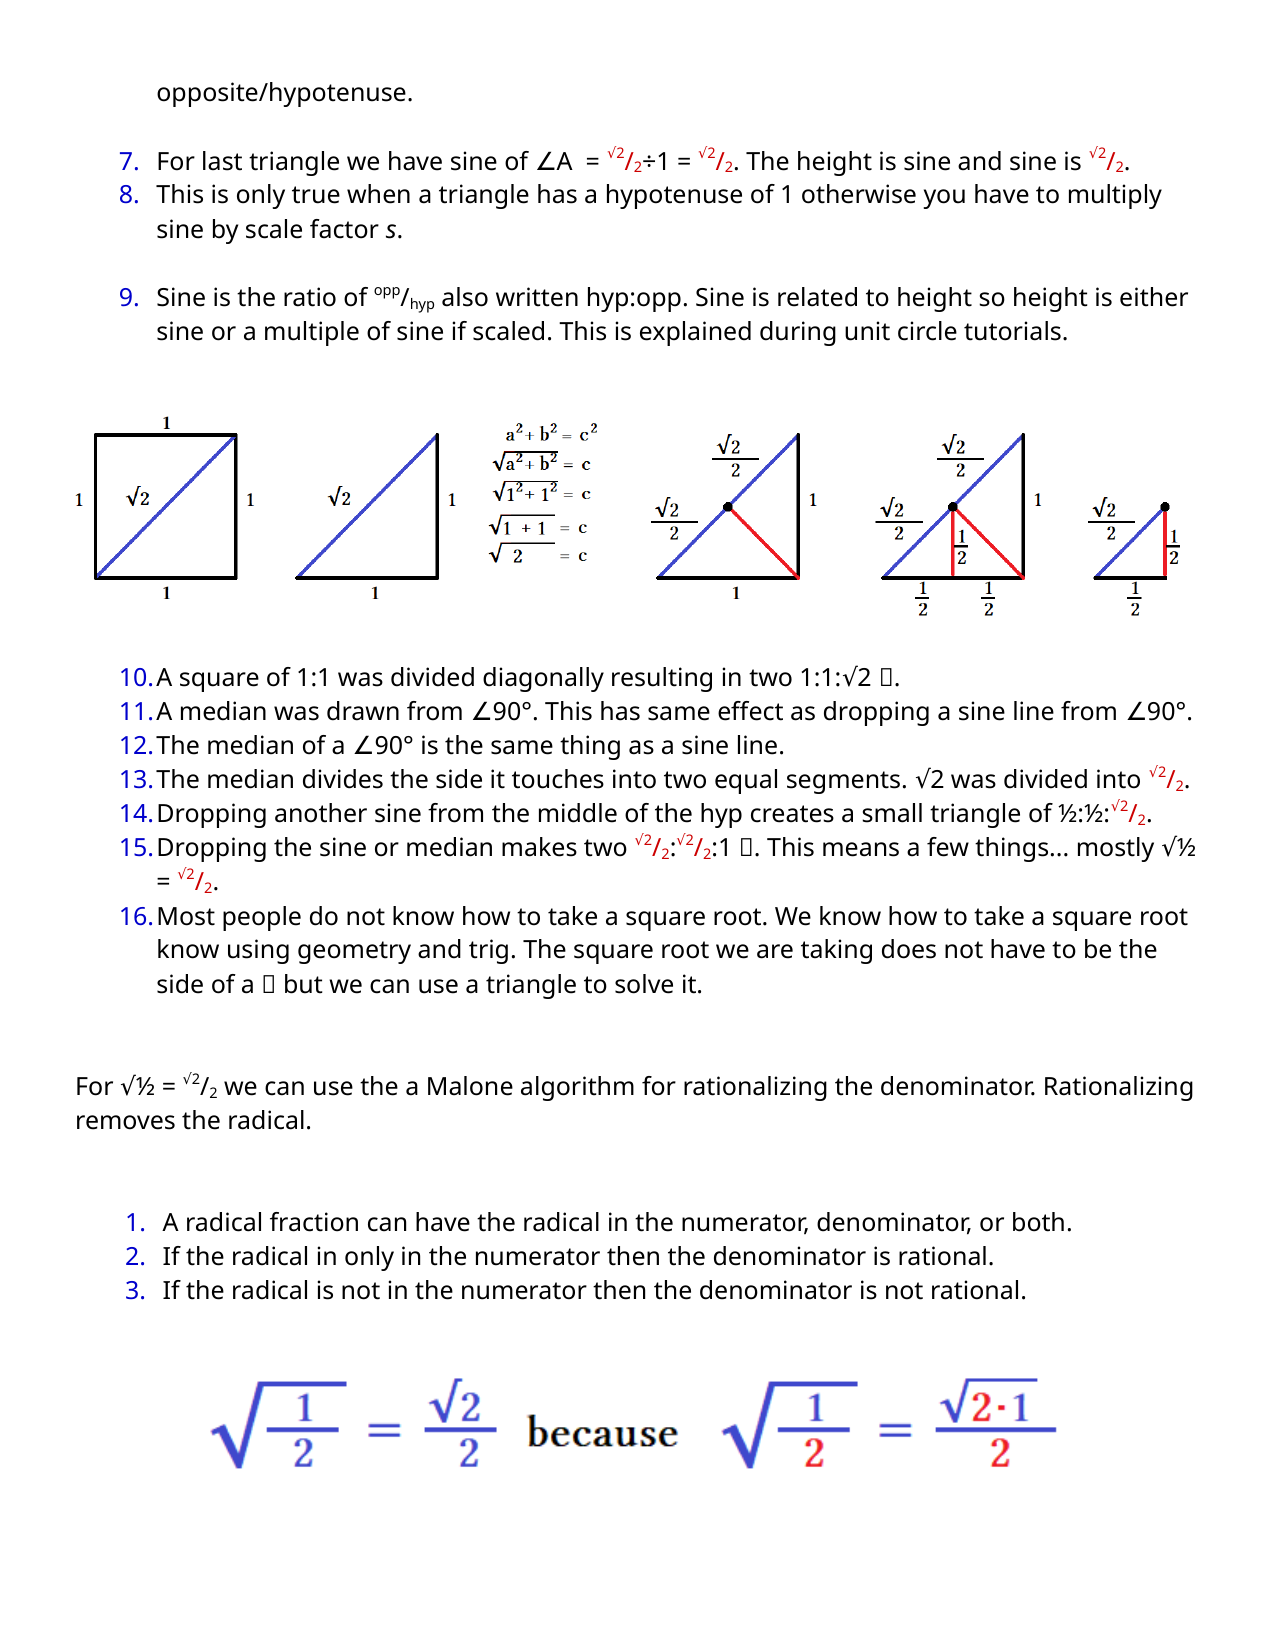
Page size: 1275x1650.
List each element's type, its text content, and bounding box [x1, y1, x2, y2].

list Most people do not know how to take a square root. We know how to take a square root know using geometry and trig. The square root we are taking does not have to be the side of a  but we can use a triangle to solve it. [119, 898, 1200, 1000]
text For √½ = √2/2 we can use the a Malone algorithm for rationalizing the denominator. Rationalizing removes the radical. [75, 1068, 1200, 1137]
list Dropping the sine or median makes two √2/2:√2/2:1 . This means a few things... mostly √½ = √2/2. [119, 830, 1200, 898]
list A square of 1:1 was divided diagonally resulting in two 1:1:√2 . [119, 660, 1200, 694]
list A median was drawn from ∠90°. This has same effect as dropping a sine line from ∠90°. [119, 694, 1200, 728]
list The median of a ∠90° is the same thing as a sine line. [119, 728, 1200, 762]
list This is only true when a triangle has a hypotenuse of 1 otherwise you have to multiply sine by scale factor s. [119, 177, 1200, 245]
picture [75, 415, 1200, 626]
list If the radical is not in the numerator then the denominator is not rational. [125, 1273, 1200, 1307]
list Sine is the ratio of opp/hyp also written hyp:opp. Sine is related to height so height is either sine or a multiple of sine if scaled. This is explained during unit circle tutorials. [119, 279, 1200, 347]
list If the radical in only in the numerator then the denominator is rational. [125, 1239, 1200, 1273]
list opposite/hypotenuse. [119, 75, 1200, 109]
list Dropping another sine from the middle of the hyp creates a small triangle of ½:½:√2/2. [119, 796, 1200, 830]
list The median divides the side it touches into two equal segments. √2 was divided into √2/2. [119, 762, 1200, 796]
list For last triangle we have sine of ∠A = √2/2÷1 = √2/2. The height is sine and sine is √2/2. [119, 143, 1200, 177]
list A radical fraction can have the radical in the numerator, denominator, or both. [125, 1205, 1200, 1239]
picture [203, 1375, 1072, 1497]
